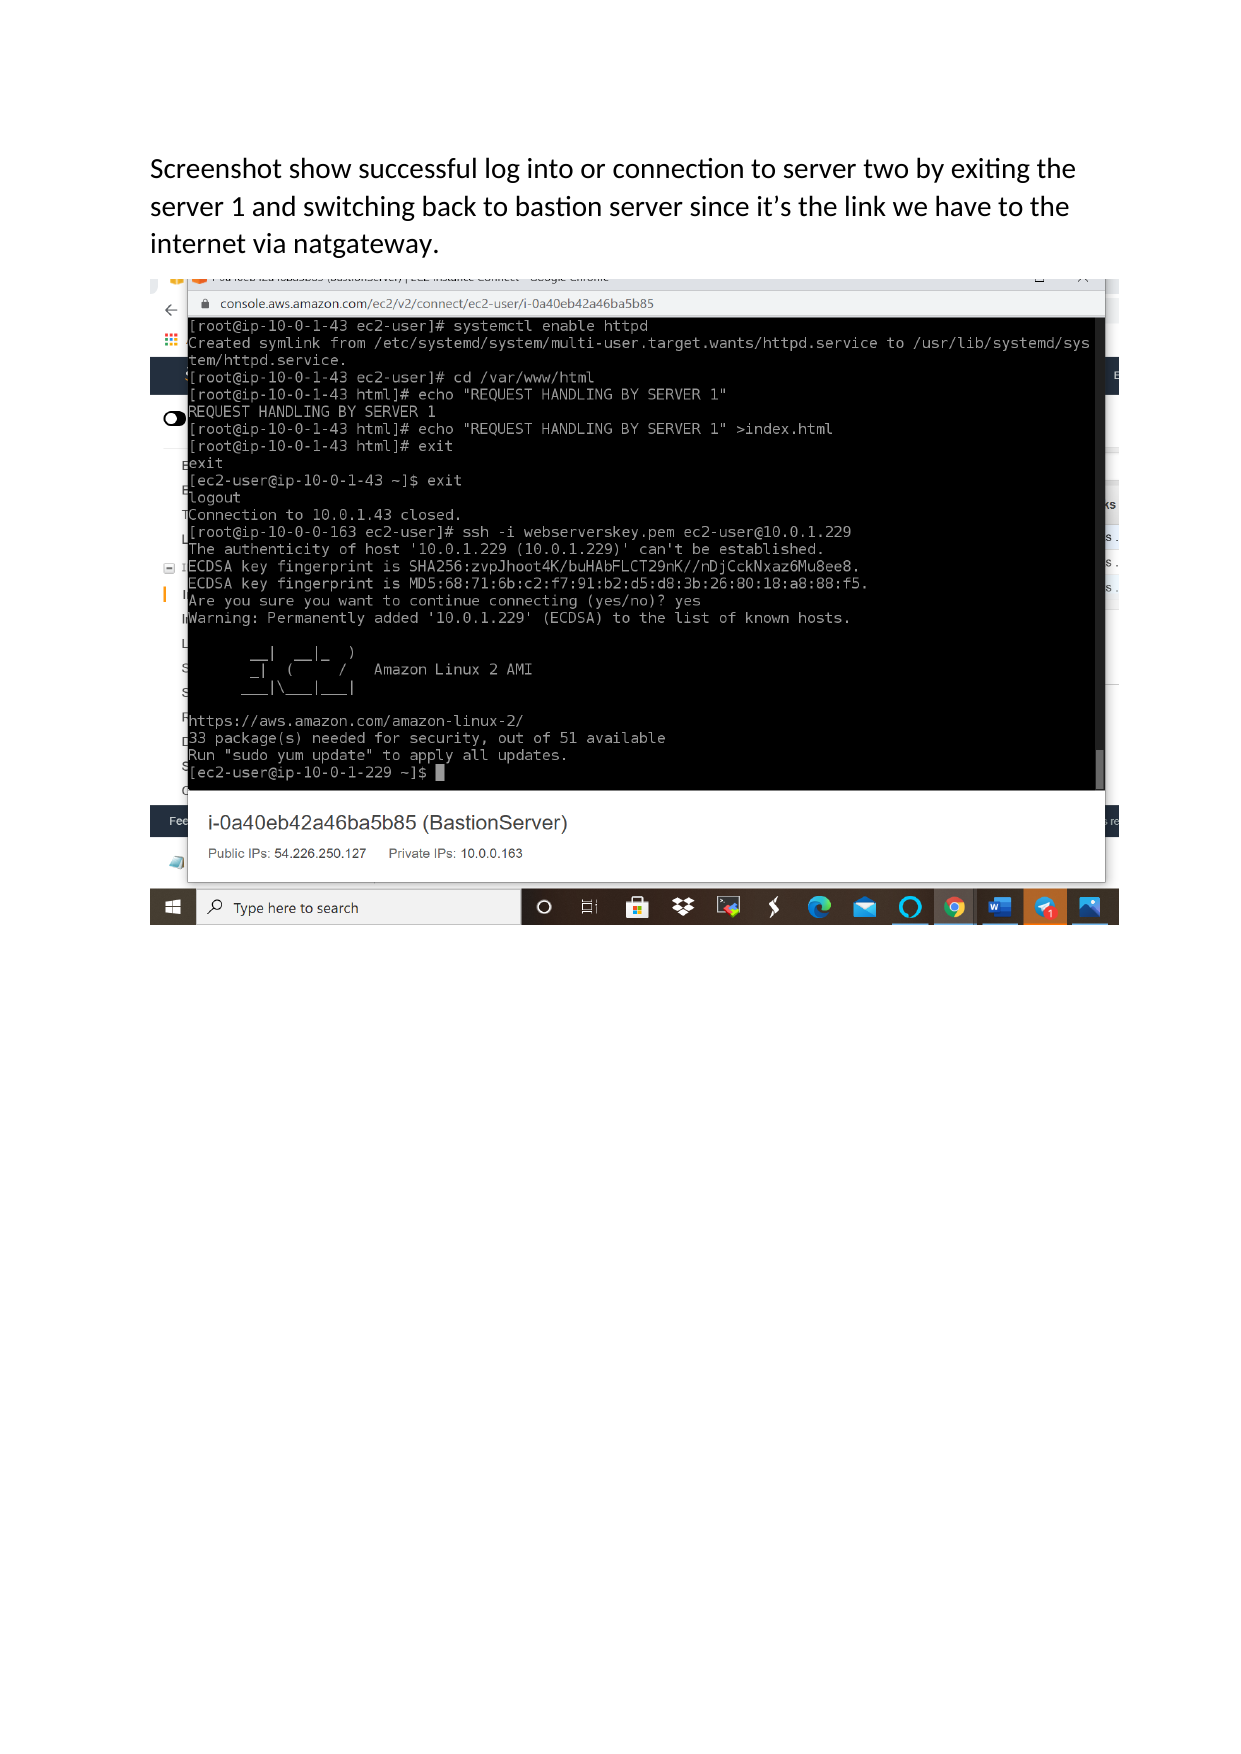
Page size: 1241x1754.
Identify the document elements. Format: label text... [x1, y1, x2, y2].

text Screenshot show successful log into or connection to server two by exiting the server 1 and switching back to bastion server since it’s the link we have to the internet via natgateway. [150, 150, 1090, 261]
